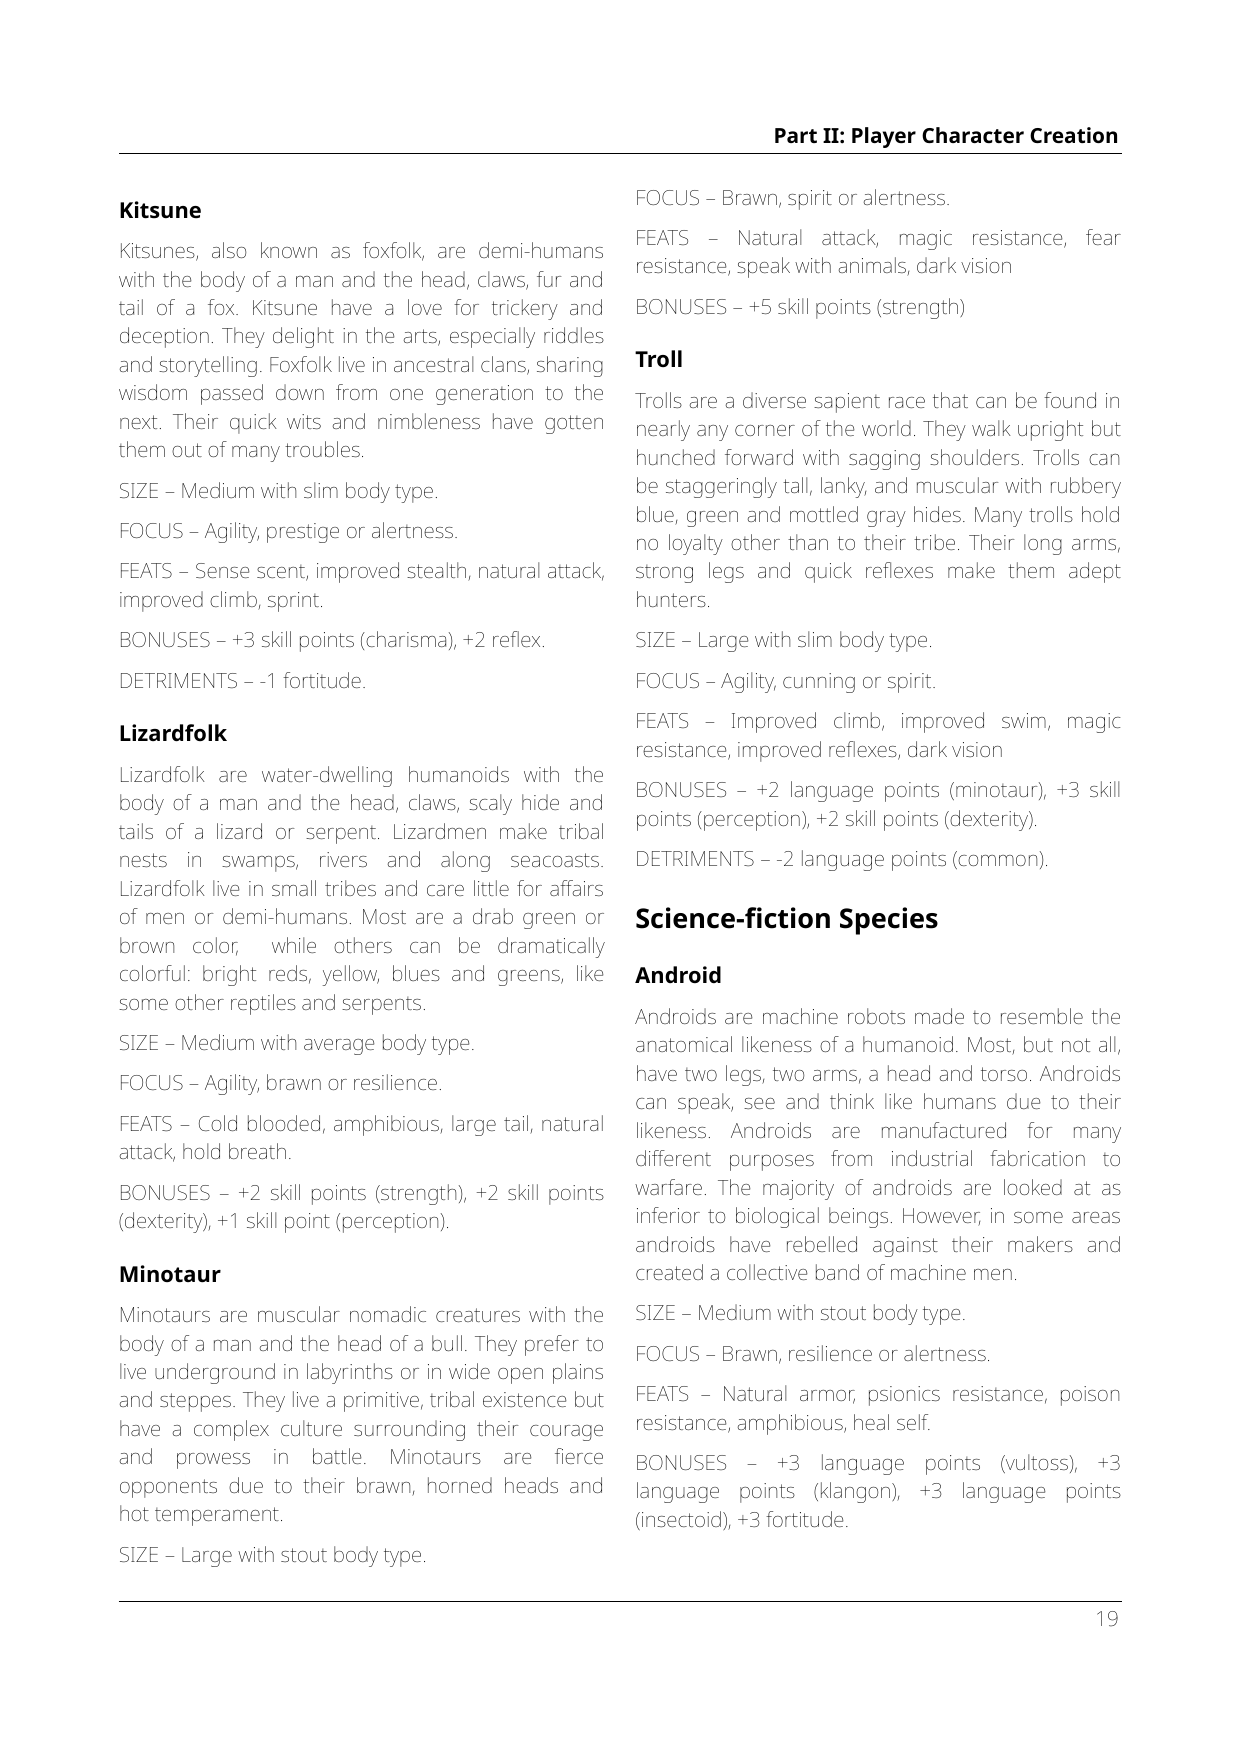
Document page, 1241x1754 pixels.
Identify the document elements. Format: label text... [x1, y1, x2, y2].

text SIZE – Medium with stout body type. [635, 1298, 1122, 1327]
text Trolls are a diverse sapient race that can be found in nearly any corner of the world. They walk upright but hunched forward with sagging shoulders. Trolls can be staggeringly tall, lanky, and muscular with rubbery blue, green and mottled gray hides. Many trolls hold no loyalty other than to their tribe. Their long arms, strong legs and quick reflexes make them adept hunters. [635, 386, 1122, 613]
text Android [635, 960, 1122, 990]
text SIZE – Medium with average body type. [118, 1028, 605, 1056]
text FOCUS – Brawn, resilience or alertness. [635, 1339, 1122, 1367]
text Lizardfolk [118, 718, 605, 748]
text FOCUS – Brawn, spirit or alertness. [635, 183, 1122, 211]
text Minotaurs are muscular nomadic creatures with the body of a man and the head of a bull. They prefer to live underground in labyrinths or in wide open plains and steppes. They live a primitive, tribal existence but have a complex culture surrounding their courage and prowess in battle. Minotaurs are fierce opponents due to their brawn, horned heads and hot temperament. [118, 1300, 605, 1528]
text Minotaur [118, 1258, 605, 1288]
text DETRIMENTS – -1 fortitude. [118, 666, 605, 694]
text Kitsunes, also known as foxfolk, are demi-humans with the body of a man and the head, claws, fur and tail of a fox. Kitsune have a love for trickery and deception. They delight in the arts, especially riddles and storytelling. Foxfolk live in ancestral clans, sharing wisdom passed down from one generation to the next. Their quick wits and nimbleness have gotten them out of many troubles. [118, 236, 605, 464]
text BONUSES – +2 language points (minotaur), +3 skill points (perception), +2 skill points (dexterity). [635, 775, 1122, 832]
text SIZE – Large with slim body type. [635, 626, 1122, 654]
text DETRIMENTS – -2 language points (common). [635, 844, 1122, 872]
text SIZE – Large with stout body type. [118, 1540, 605, 1568]
text FEATS – Natural attack, magic resistance, fear resistance, speak with animals, dark vision [635, 223, 1122, 280]
text Troll [635, 344, 1122, 374]
text FEATS – Improved climb, improved swim, magic resistance, improved reflexes, dark vision [635, 706, 1122, 763]
text FOCUS – Agility, prestige or alertness. [118, 516, 605, 545]
text FOCUS – Agility, cunning or spirit. [635, 666, 1122, 694]
text Lizardfolk are water-dwelling humanoids with the body of a man and the head, claws, scaly hide and tails of a lizard or serpent. Lizardmen make tribal nests in swamps, rivers and along seacoasts. Lizardfolk live in small tribes and care little for affairs of men or demi-humans. Most are a drab green or brown color, while others can be dramatically colorful: bright reds, yellow, blues and greens, like some other reptiles and serpents. [118, 760, 605, 1016]
text FEATS – Sense scent, improved stealth, natural attack, improved climb, sprint. [118, 557, 605, 613]
text Androids are machine robots made to resemble the anatomical likeness of a humanoid. Most, but not all, have two legs, two arms, a head and torso. Androids can speak, see and think like humans due to their likeness. Androids are manufactured for many different purposes from industrial fabrication to warfare. The majority of androids are looked at as inferior to biological beings. However, in some areas androids have rebelled against their makers and created a collective band of machine men. [635, 1002, 1122, 1287]
text FEATS – Cold blooded, amphibious, large tail, natural attack, hold breath. [118, 1109, 605, 1166]
text BONUSES – +3 skill points (charisma), +2 reflex. [118, 626, 605, 654]
text FEATS – Natural armor, psionics resistance, poison resistance, amphibious, heal self. [635, 1379, 1122, 1436]
text BONUSES – +5 skill points (strength) [635, 292, 1122, 320]
subtitle Science-fiction Species [635, 899, 1122, 936]
text BONUSES – +2 skill points (strength), +2 skill points (dexterity), +1 skill point (perception). [118, 1178, 605, 1234]
text BONUSES – +3 language points (vultoss), +3 language points (klangon), +3 language points (insectoid), +3 fortitude. [635, 1448, 1122, 1533]
text SIZE – Medium with slim body type. [118, 476, 605, 504]
text FOCUS – Agility, brawn or resilience. [118, 1068, 605, 1097]
text Kitsune [118, 194, 605, 224]
